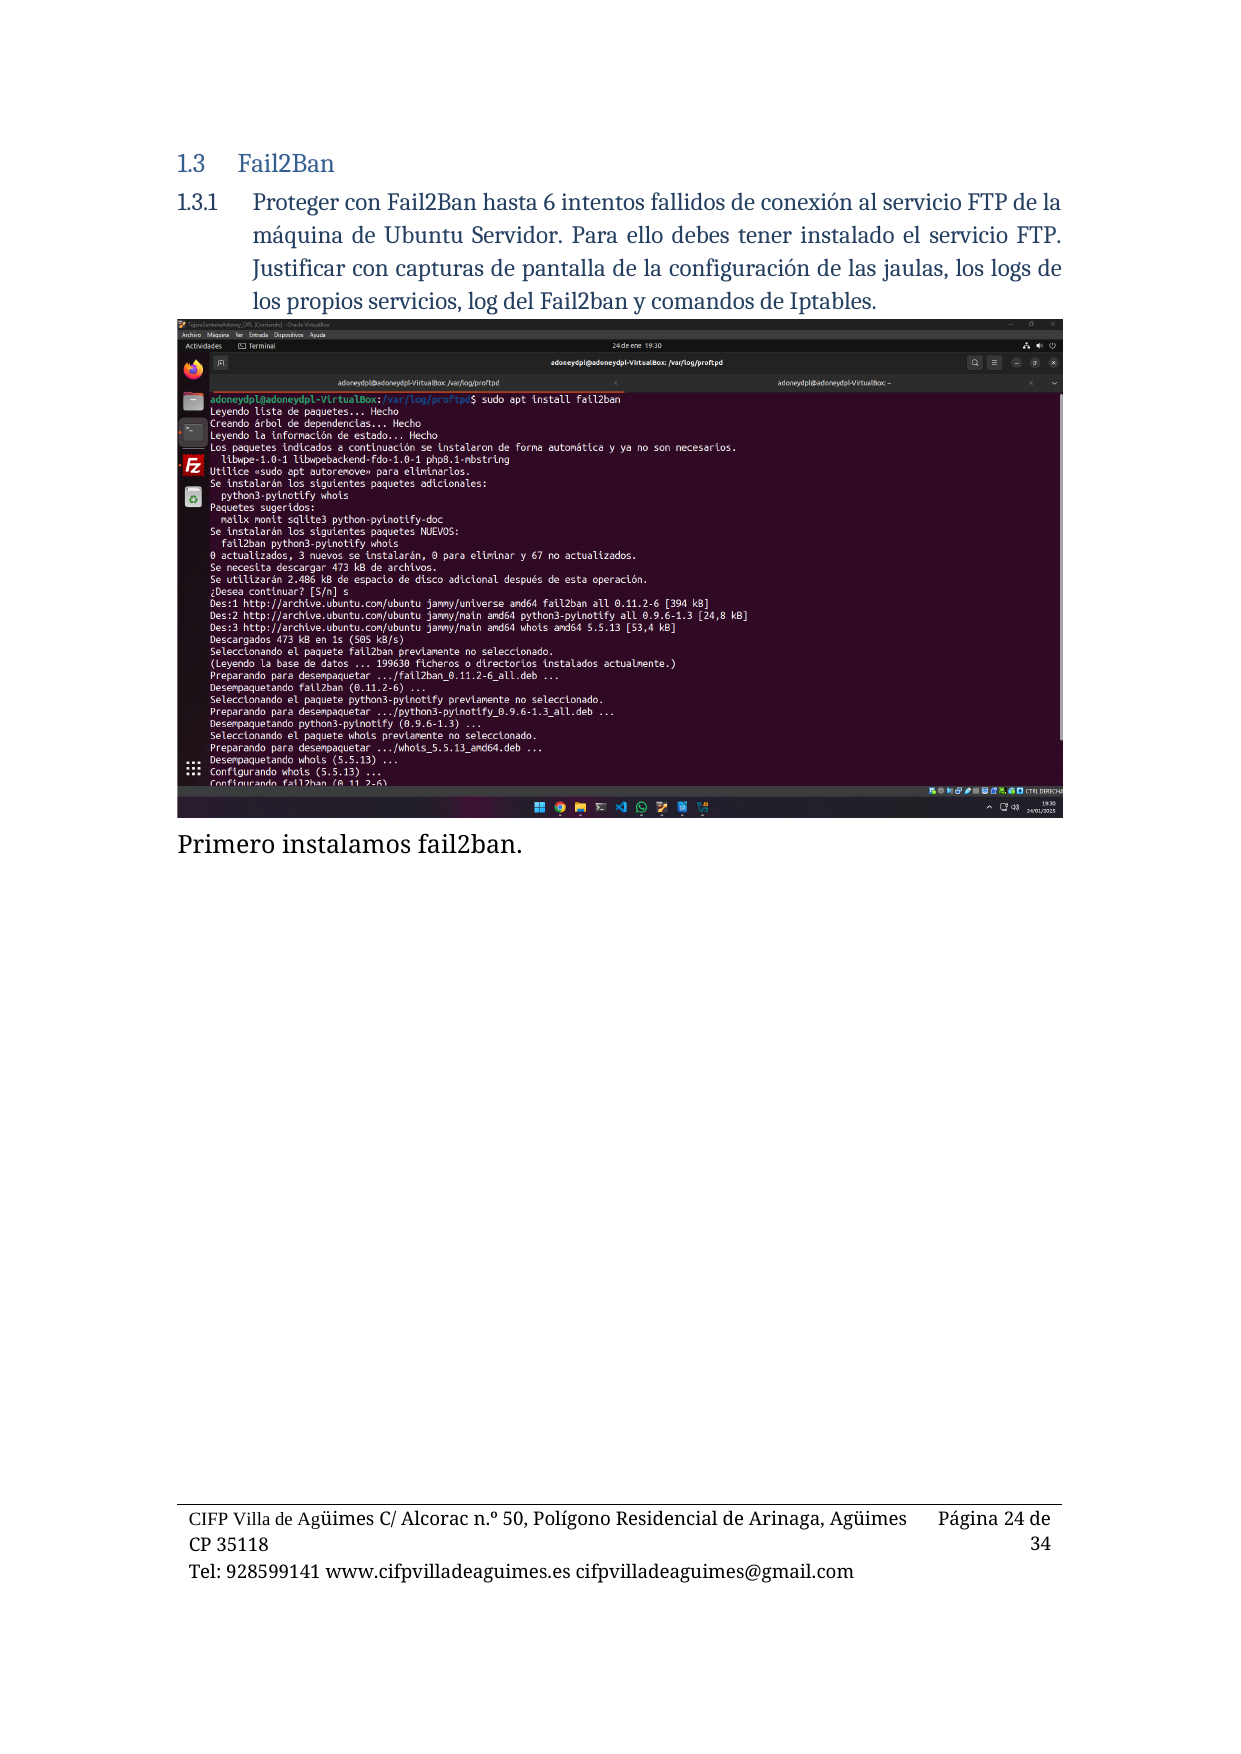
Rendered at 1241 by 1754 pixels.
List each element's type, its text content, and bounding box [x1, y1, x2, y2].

text Primero instalamos fail2ban. [177, 818, 1063, 861]
picture [177, 319, 1063, 818]
subtitle Proteger con Fail2Ban hasta 6 intentos fallidos de conexión al servicio FTP de la máquina de Ubuntu Servidor. Para ello debes tener instalado el servicio FTP. Justificar con capturas de pantalla de la configuración de las jaulas, los logs de los propios servicios, log del Fail2ban y comandos de Iptables. [177, 187, 1063, 315]
subtitle Fail2Ban [177, 148, 1063, 179]
